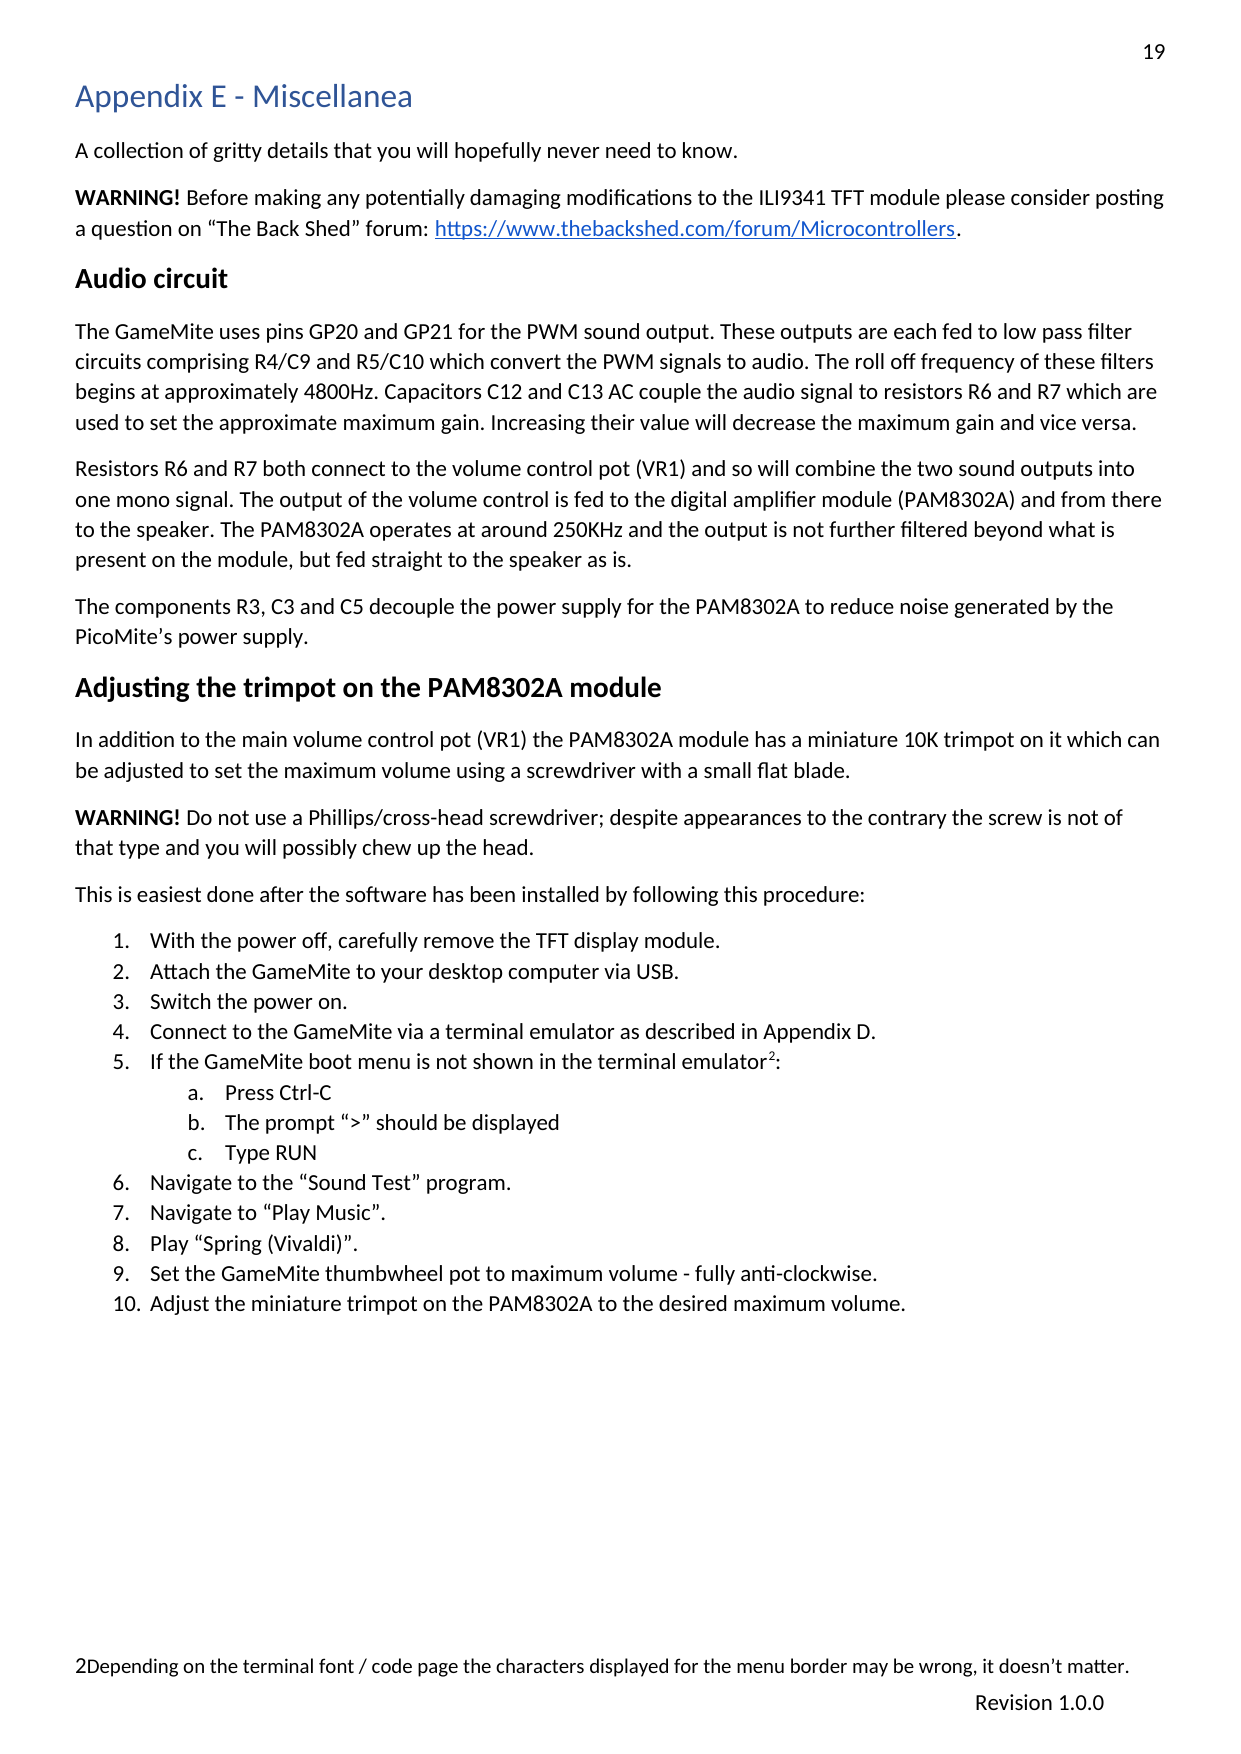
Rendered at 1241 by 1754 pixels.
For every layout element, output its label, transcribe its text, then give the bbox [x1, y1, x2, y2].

list The prompt “>” should be displayed [187, 1108, 1165, 1136]
text Resistors R6 and R7 both connect to the volume control pot (VR1) and so will combine the two sound outputs into one mono signal. The output of the volume control is fed to the digital amplifier module (PAM8302A) and from there to the speaker. The PAM8302A operates at around 250KHz and the output is not further filtered beyond what is present on the module, but fed straight to the speaker as is. [75, 454, 1165, 573]
text A collection of gritty details that you will hopefully never need to know. [75, 137, 1165, 164]
text WARNING! Do not use a Phillips/cross-head screwdriver; despite appearances to the contrary the screw is not of that type and you will possibly chew up the head. [75, 803, 1165, 861]
list Type RUN [187, 1138, 1165, 1166]
subtitle Appendix E - Miscellanea [75, 75, 1165, 116]
subtitle Audio circuit [75, 261, 1165, 296]
subtitle Adjusting the trimpot on the PAM8302A module [75, 669, 1165, 705]
list Depending on the terminal font / code page the characters displayed for the menu border may be wrong, it doesn’t matter. [75, 1651, 1165, 1679]
list With the power off, carefully remove the TFT display module. [112, 927, 1165, 954]
list Play “Spring (Vivaldi)”. [112, 1229, 1165, 1257]
text WARNING! Before making any potentially damaging modifications to the ILI9341 TFT module please consider posting a question on “The Back Shed” forum: https://www.thebackshed.com/forum/Microcontrollers. [75, 183, 1165, 242]
text The GameMite uses pins GP20 and GP21 for the PWM sound output. These outputs are each fed to low pass filter circuits comprising R4/C9 and R5/C10 which convert the PWM signals to audio. The roll off frequency of these filters begins at approximately 4800Hz. Capacitors C12 and C13 AC couple the audio signal to resistors R6 and R7 which are used to set the approximate maximum gain. Increasing their value will decrease the maximum gain and vice versa. [75, 317, 1165, 436]
list If the GameMite boot menu is not shown in the terminal emulator: [112, 1047, 1165, 1075]
list Connect to the GameMite via a terminal emulator as described in Appendix D. [112, 1017, 1165, 1045]
list Switch the power on. [112, 987, 1165, 1015]
list Navigate to “Play Music”. [112, 1198, 1165, 1226]
list Set the GameMite thumbwheel pot to maximum volume - fully anti-clockwise. [112, 1259, 1165, 1287]
text This is easiest done after the software has been installed by following this procedure: [75, 880, 1165, 908]
list Adjust the miniature trimpot on the PAM8302A to the desired maximum volume. [112, 1289, 1165, 1317]
text The components R3, C3 and C5 decouple the power supply for the PAM8302A to reduce noise generated by the PicoMite’s power supply. [75, 592, 1165, 650]
list Press Ctrl-C [187, 1078, 1165, 1106]
text In addition to the main volume control pot (VR1) the PAM8302A module has a miniature 10K trimpot on it which can be adjusted to set the maximum volume using a screwdriver with a small flat blade. [75, 726, 1165, 784]
list Navigate to the “Sound Test” program. [112, 1168, 1165, 1196]
list Attach the GameMite to your desktop computer via USB. [112, 957, 1165, 985]
